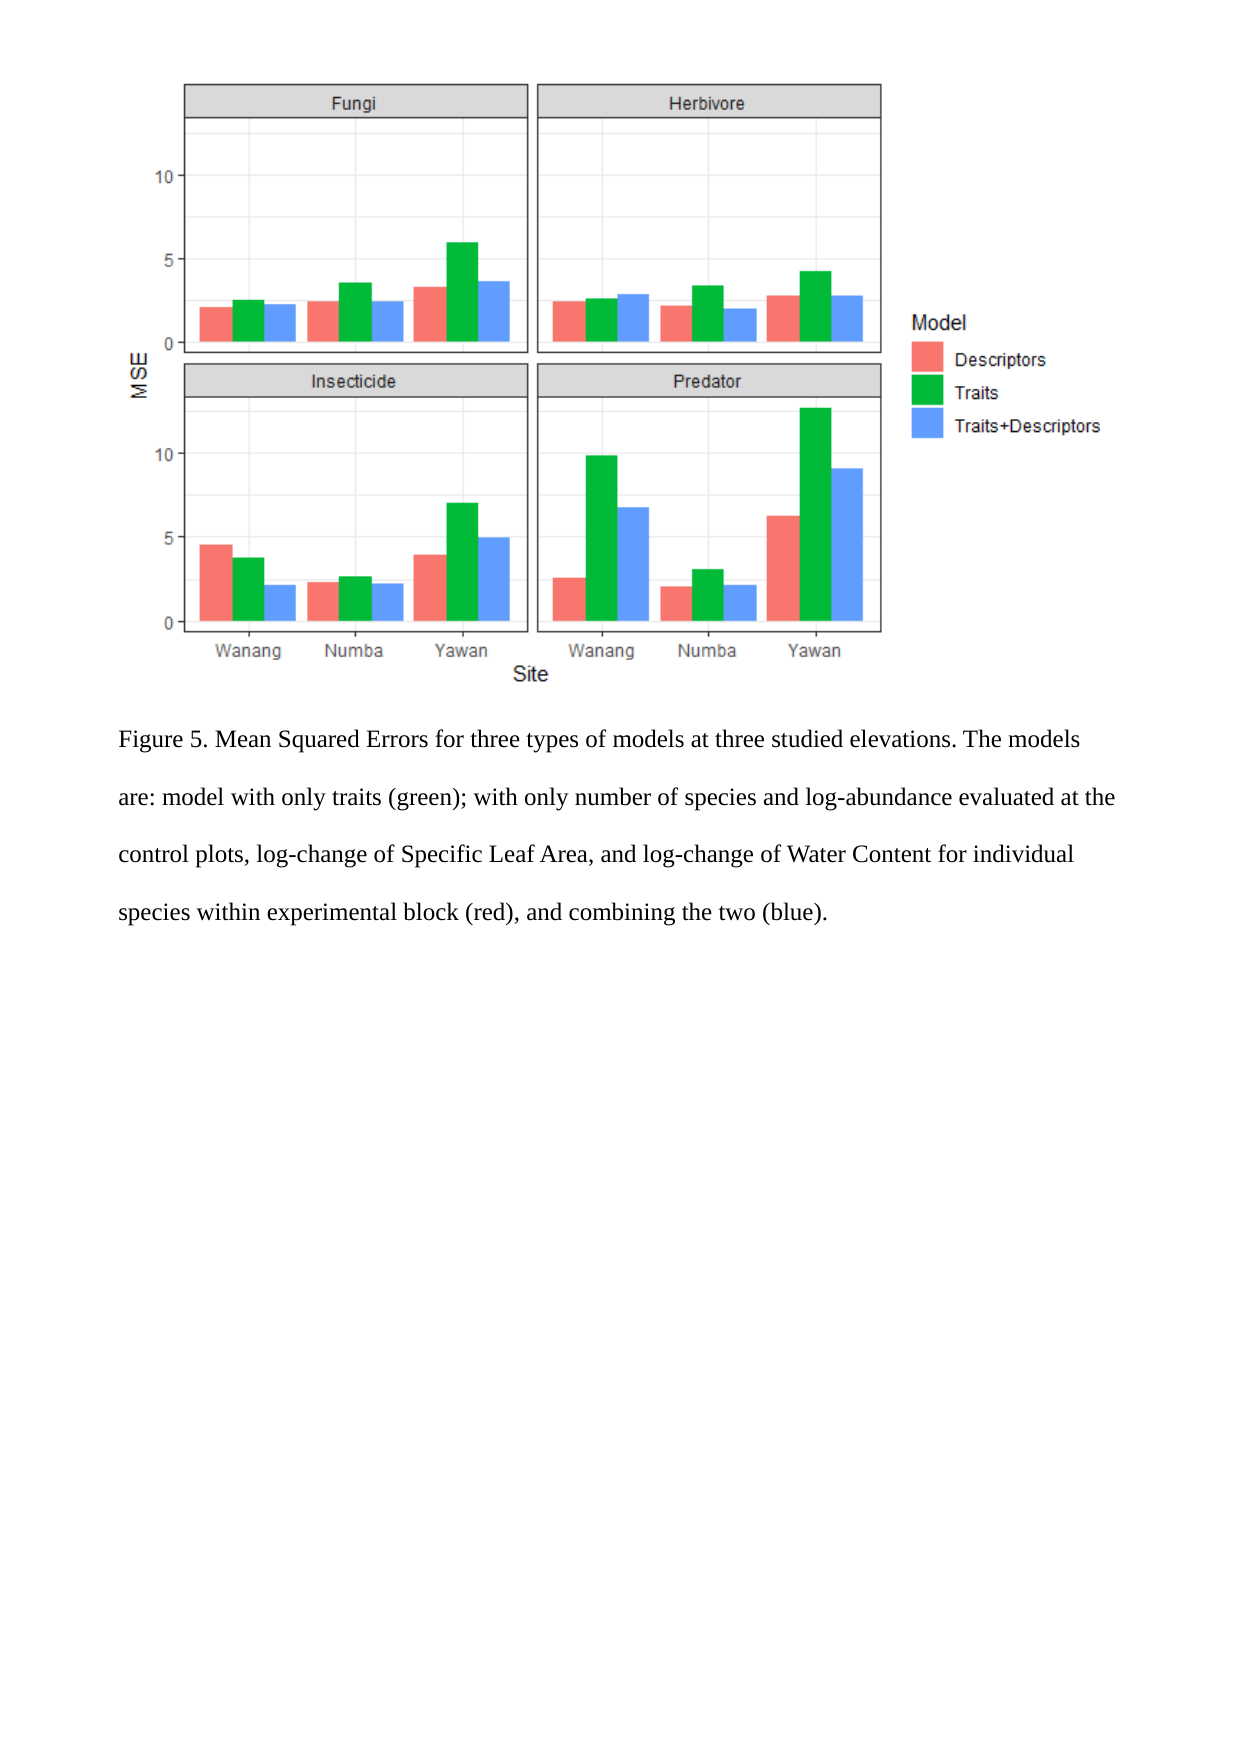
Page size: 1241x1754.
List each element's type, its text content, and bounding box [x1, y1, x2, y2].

text Figure 5. Mean Squared Errors for three types of models at three studied elevations. The models are: model with only traits (green); with only number of species and log-abundance evaluated at the control plots, log-change of Specific Leaf Area, and log-change of Water Content for individual species within experimental block (red), and combining the two (blue). [118, 696, 1122, 925]
